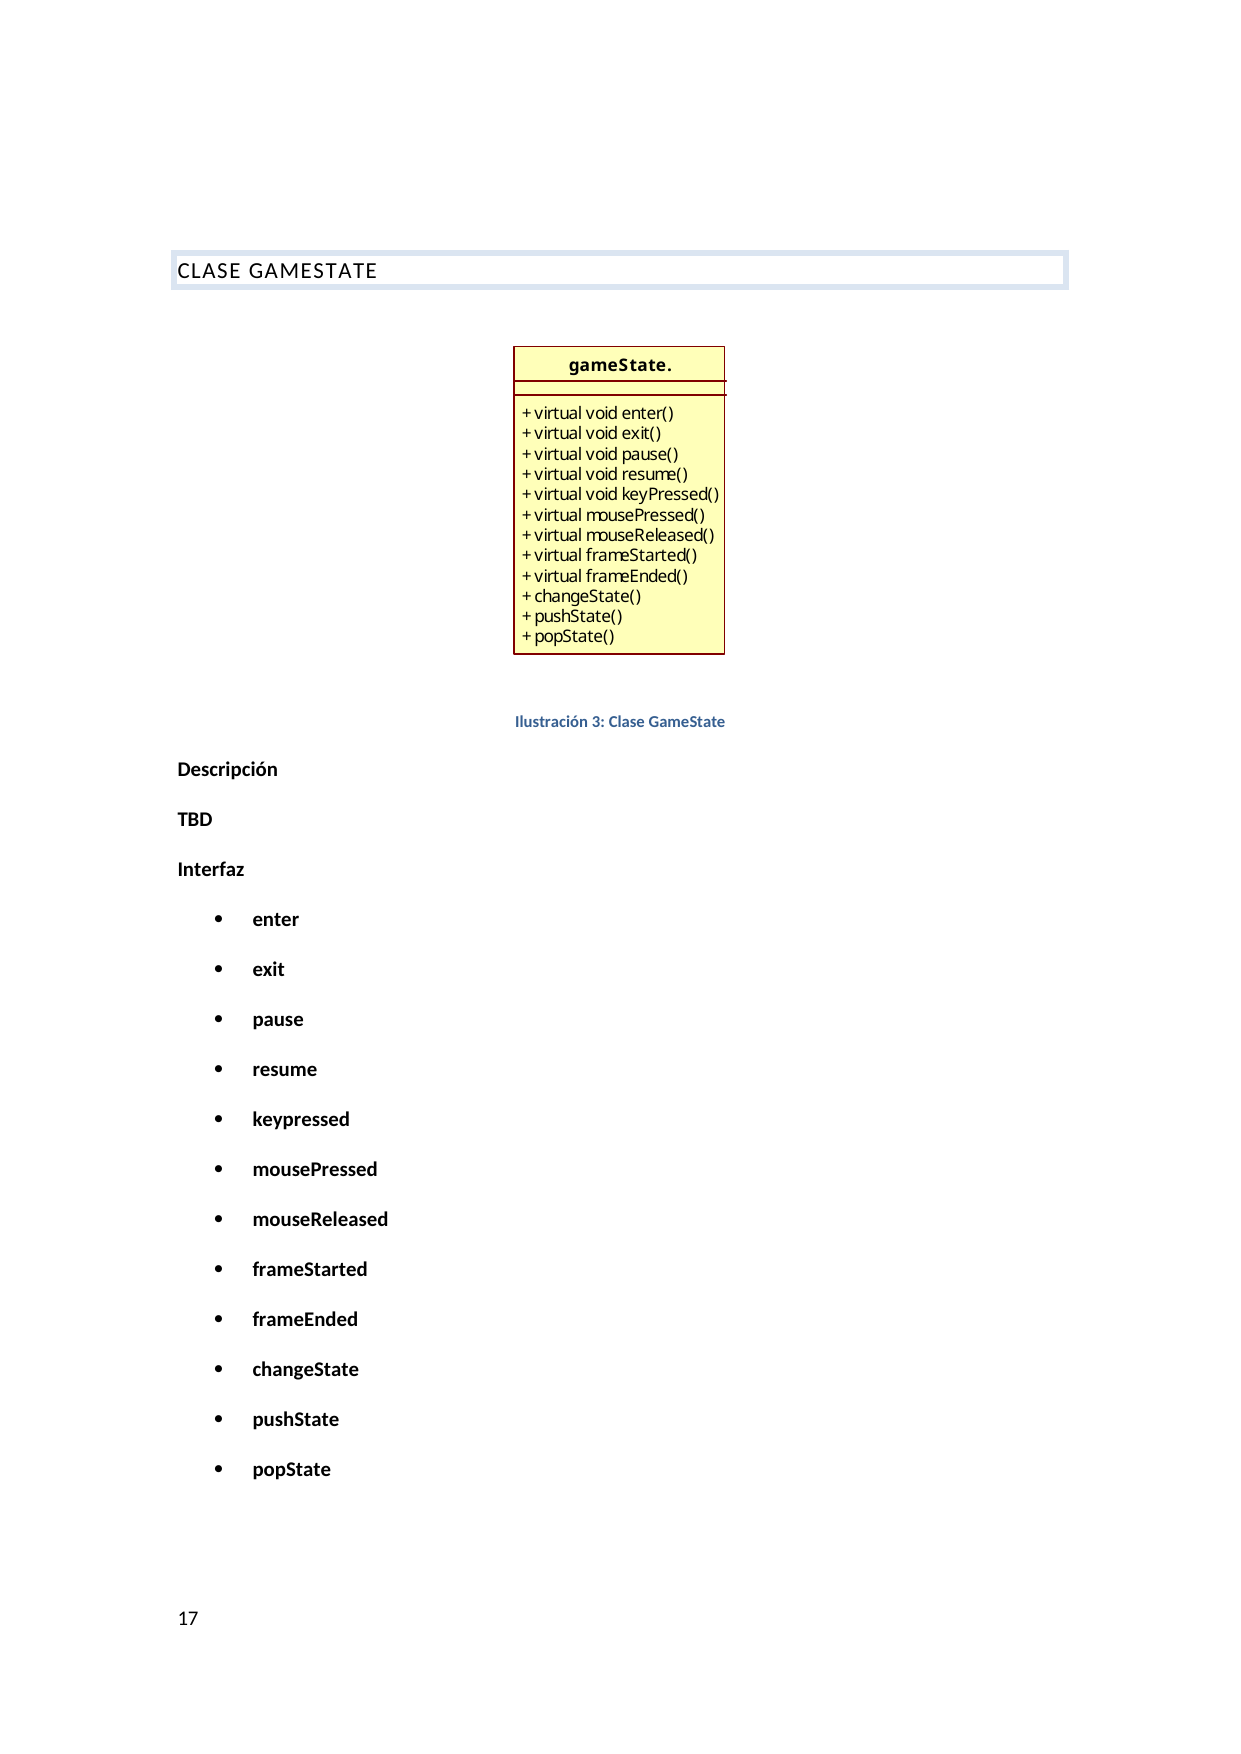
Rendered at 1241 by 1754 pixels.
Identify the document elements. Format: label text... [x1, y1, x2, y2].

list popState [215, 1456, 1063, 1481]
list changeState [215, 1356, 1063, 1381]
list pushState [215, 1406, 1063, 1431]
text TBD [177, 806, 1063, 831]
list mouseReleased [215, 1206, 1063, 1231]
list exit [215, 956, 1063, 981]
list pause [215, 1006, 1063, 1031]
list keypressed [215, 1106, 1063, 1131]
text Ilustración 3: Clase GameState [177, 712, 1063, 732]
list mousePressed [215, 1156, 1063, 1181]
list frameStarted [215, 1256, 1063, 1281]
list resume [215, 1056, 1063, 1081]
text Descripción [177, 756, 1063, 781]
text Interfaz [177, 856, 1063, 881]
subtitle Clase GameState [177, 256, 1063, 284]
list frameEnded [215, 1306, 1063, 1331]
list enter [215, 906, 1063, 931]
